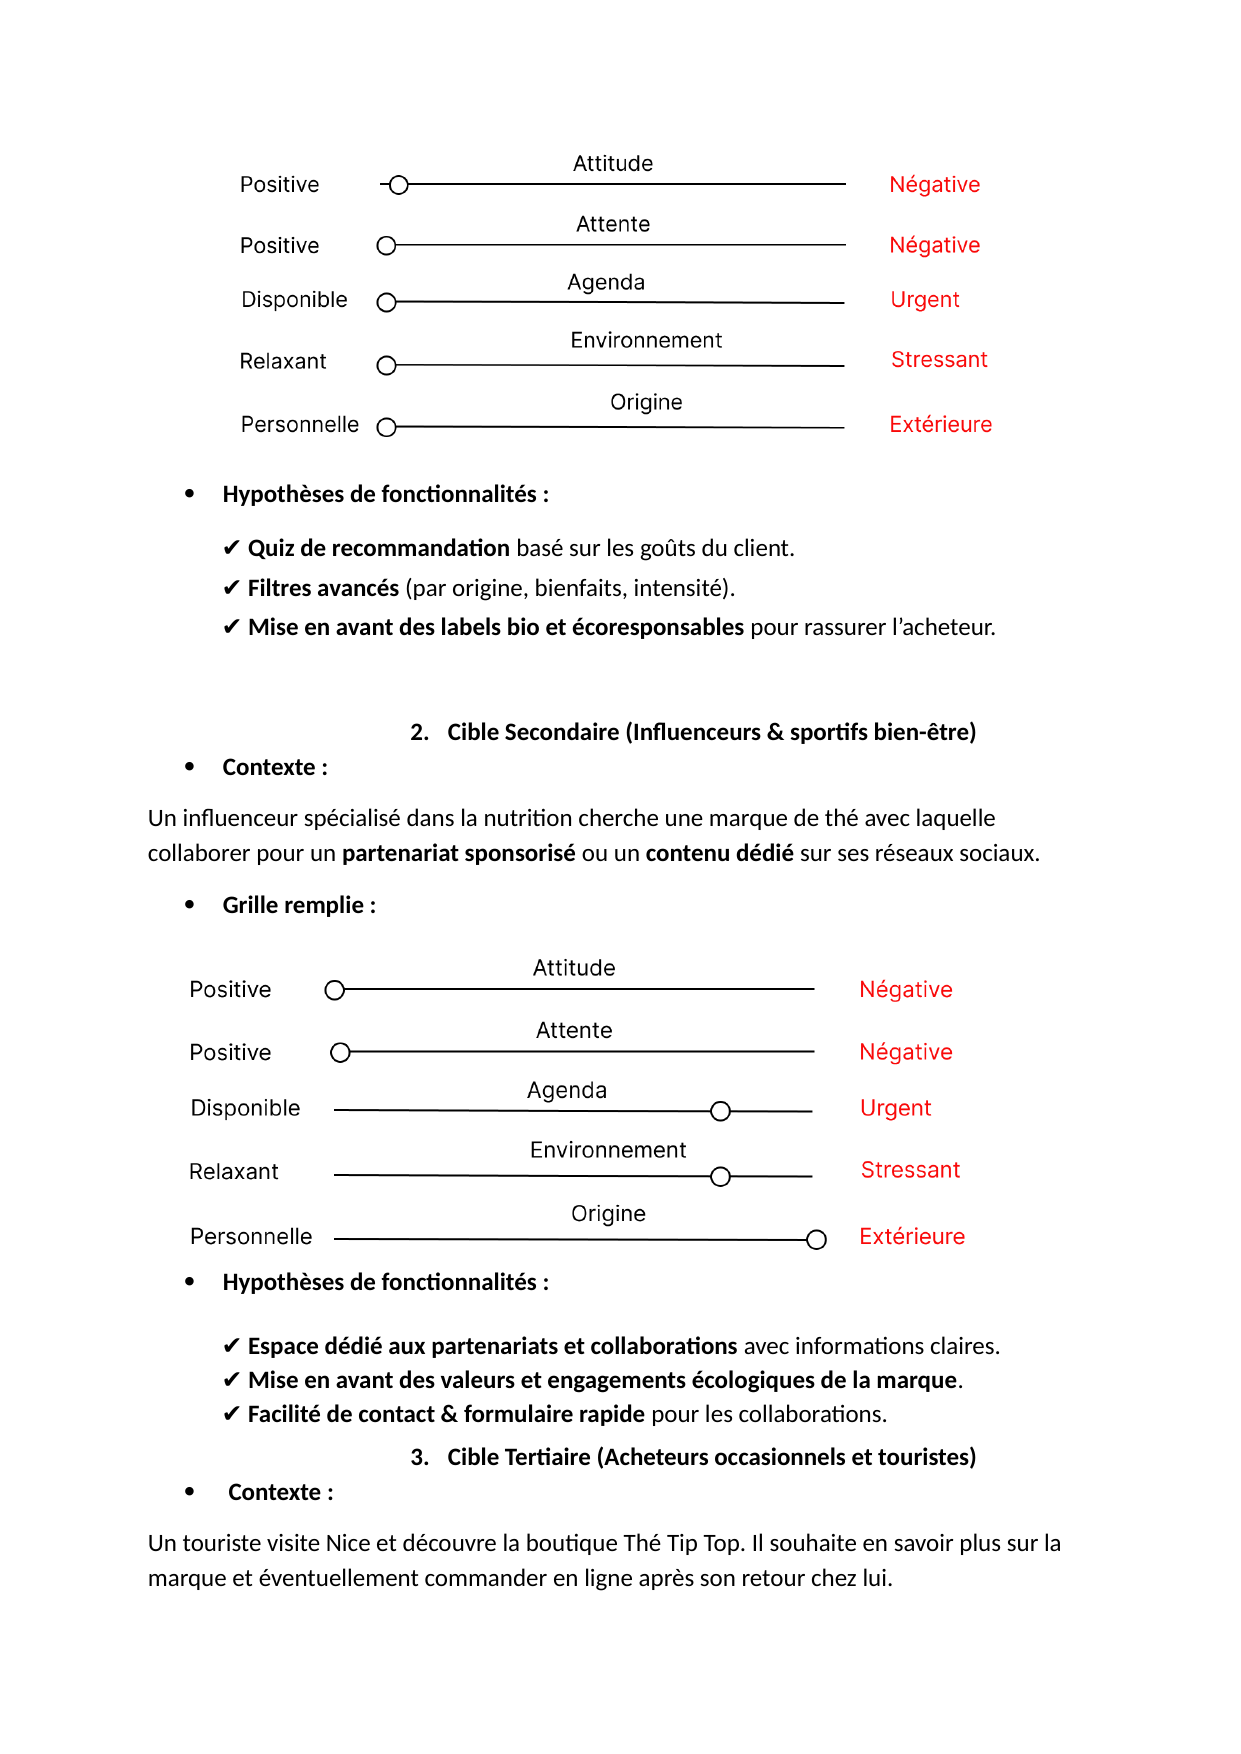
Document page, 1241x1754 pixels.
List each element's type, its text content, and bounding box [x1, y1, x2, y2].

list Contexte : [185, 1476, 1093, 1506]
list Contexte : [185, 751, 1093, 781]
list Hypothèses de fonctionnalités : [185, 478, 1093, 509]
list Hypothèses de fonctionnalités : [185, 1266, 1093, 1296]
text ✔ Quiz de recommandation basé sur les goûts du client. ✔ Filtres avancés (par origine, bienfaits, intensité). ✔ Mise en avant des labels bio et écoresponsables pour rassurer l’acheteur. [221, 530, 1093, 642]
text Un touriste visite Nice et découvre la boutique Thé Tip Top. Il souhaite en savoir plus sur la marque et éventuellement commander en ligne après son retour chez lui. [148, 1527, 1093, 1593]
text ✔ Espace dédié aux partenariats et collaborations avec informations claires. ✔ Mise en avant des valeurs et engagements écologiques de la marque. ✔ Facilité de contact & formulaire rapide pour les collaborations. [221, 1328, 1093, 1430]
list Cible Tertiaire (Acheteurs occasionnels et touristes) [410, 1441, 1093, 1471]
list Cible Secondaire (Influenceurs & sportifs bien-être) [410, 716, 1093, 746]
list Grille remplie : [185, 889, 1093, 920]
text Un influenceur spécialisé dans la nutrition cherche une marque de thé avec laquelle collaborer pour un partenariat sponsorisé ou un contenu dédié sur ses réseaux sociaux. [148, 802, 1093, 868]
